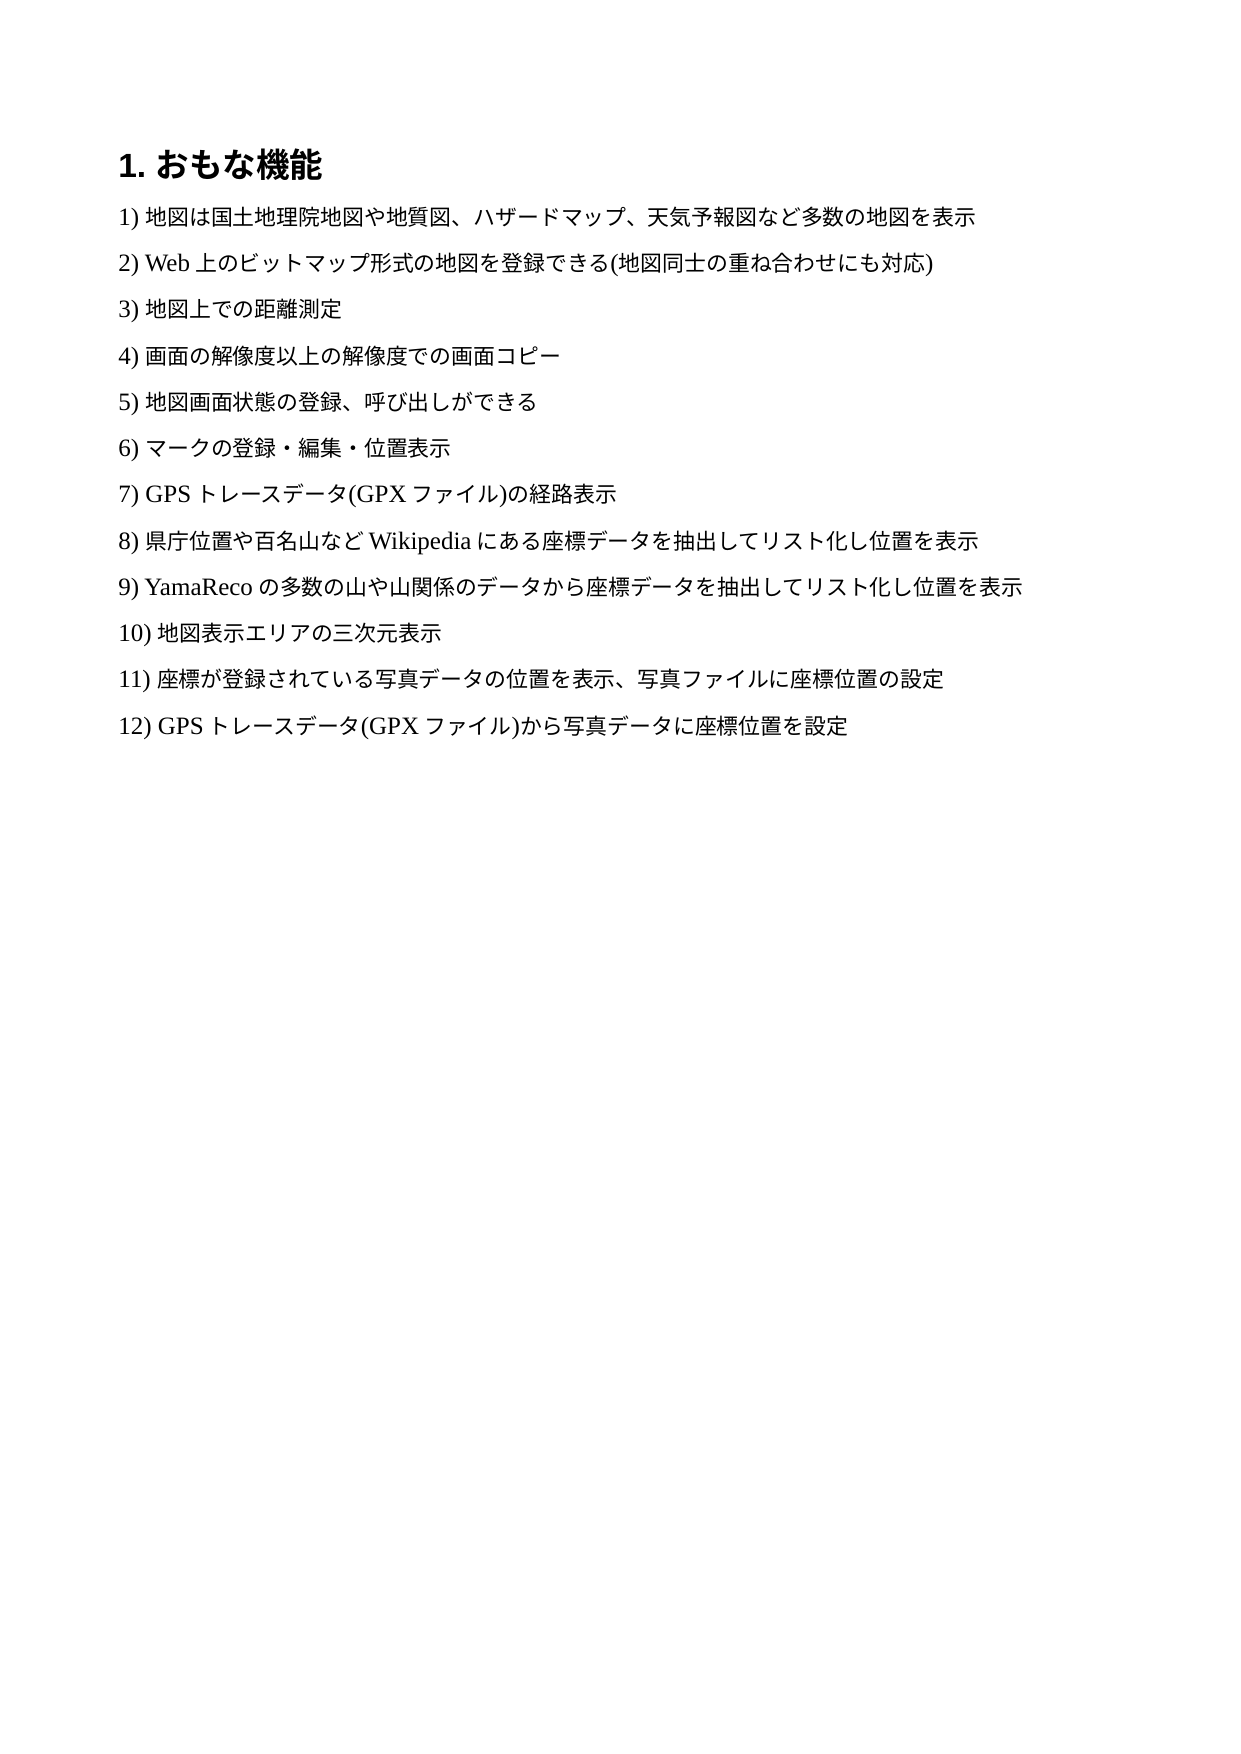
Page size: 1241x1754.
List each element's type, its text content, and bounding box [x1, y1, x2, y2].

text 9) YamaRecoの多数の山や山関係のデータから座標データを抽出してリスト化し位置を表示 [118, 570, 1122, 602]
text 3) 地図上での距離測定 [118, 292, 1122, 324]
text 5) 地図画面状態の登録、呼び出しができる [118, 385, 1122, 417]
text 1) 地図は国土地理院地図や地質図、ハザードマップ、天気予報図など多数の地図を表示 [118, 200, 1122, 232]
text 2) Web上のビットマップ形式の地図を登録できる(地図同士の重ね合わせにも対応) [118, 246, 1122, 278]
text 11) 座標が登録されている写真データの位置を表示、写真ファイルに座標位置の設定 [118, 662, 1122, 694]
text 12) GPSトレースデータ(GPXファイル)から写真データに座標位置を設定 [118, 709, 1122, 740]
text 10) 地図表示エリアの三次元表示 [118, 616, 1122, 648]
text 4) 画面の解像度以上の解像度での画面コピー [118, 339, 1122, 370]
text 6) マークの登録・編集・位置表示 [118, 431, 1122, 463]
text 8) 県庁位置や百名山などWikipediaにある座標データを抽出してリスト化し位置を表示 [118, 524, 1122, 555]
text 7) GPSトレースデータ(GPXファイル)の経路表示 [118, 477, 1122, 509]
subtitle 1. おもな機能 [118, 139, 1122, 187]
